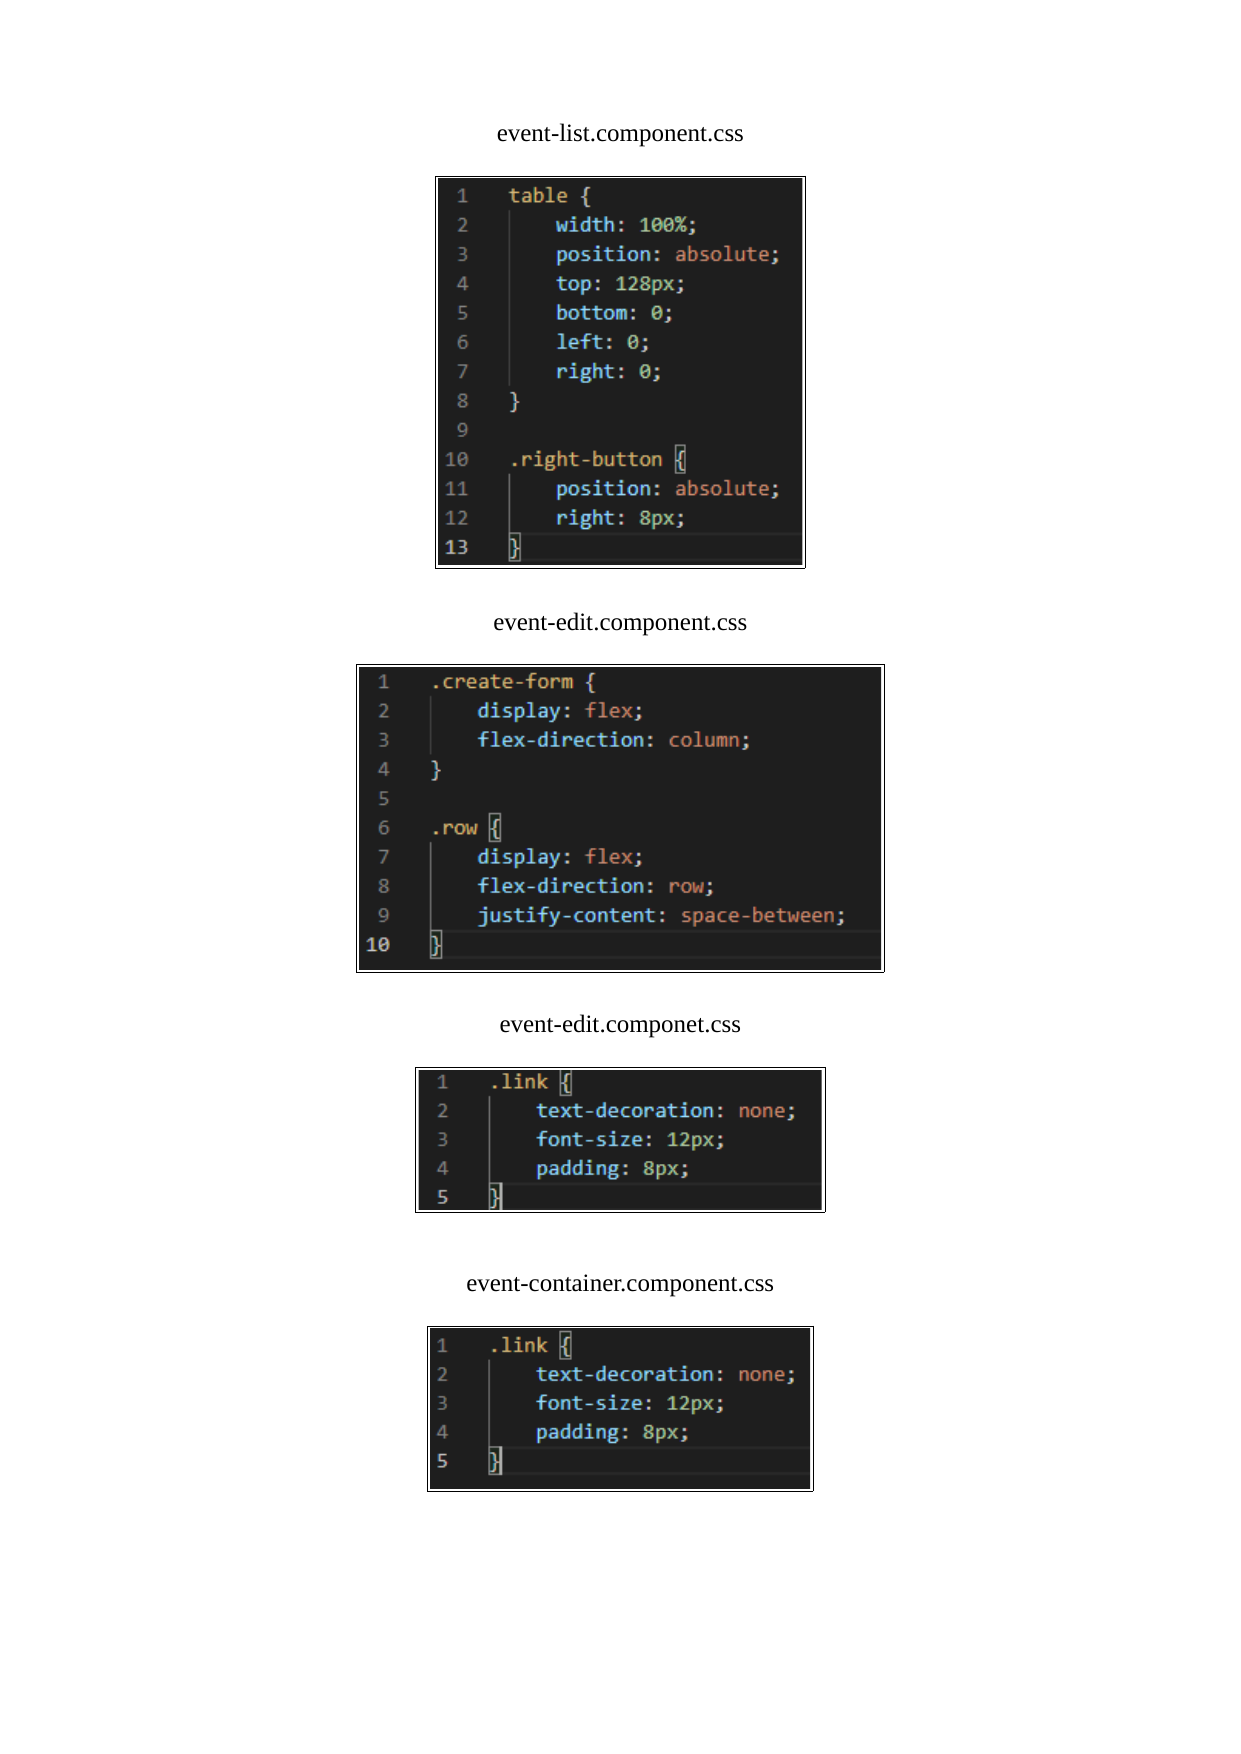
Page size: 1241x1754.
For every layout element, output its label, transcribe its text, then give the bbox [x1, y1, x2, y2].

text event-container.component.css [118, 1268, 1122, 1297]
text event-edit.componet.css [118, 1009, 1122, 1038]
text event-list.component.css [118, 118, 1122, 147]
picture [438, 178, 803, 565]
picture [430, 1328, 811, 1489]
text event-edit.component.css [118, 607, 1122, 636]
picture [359, 667, 882, 970]
picture [418, 1070, 822, 1210]
